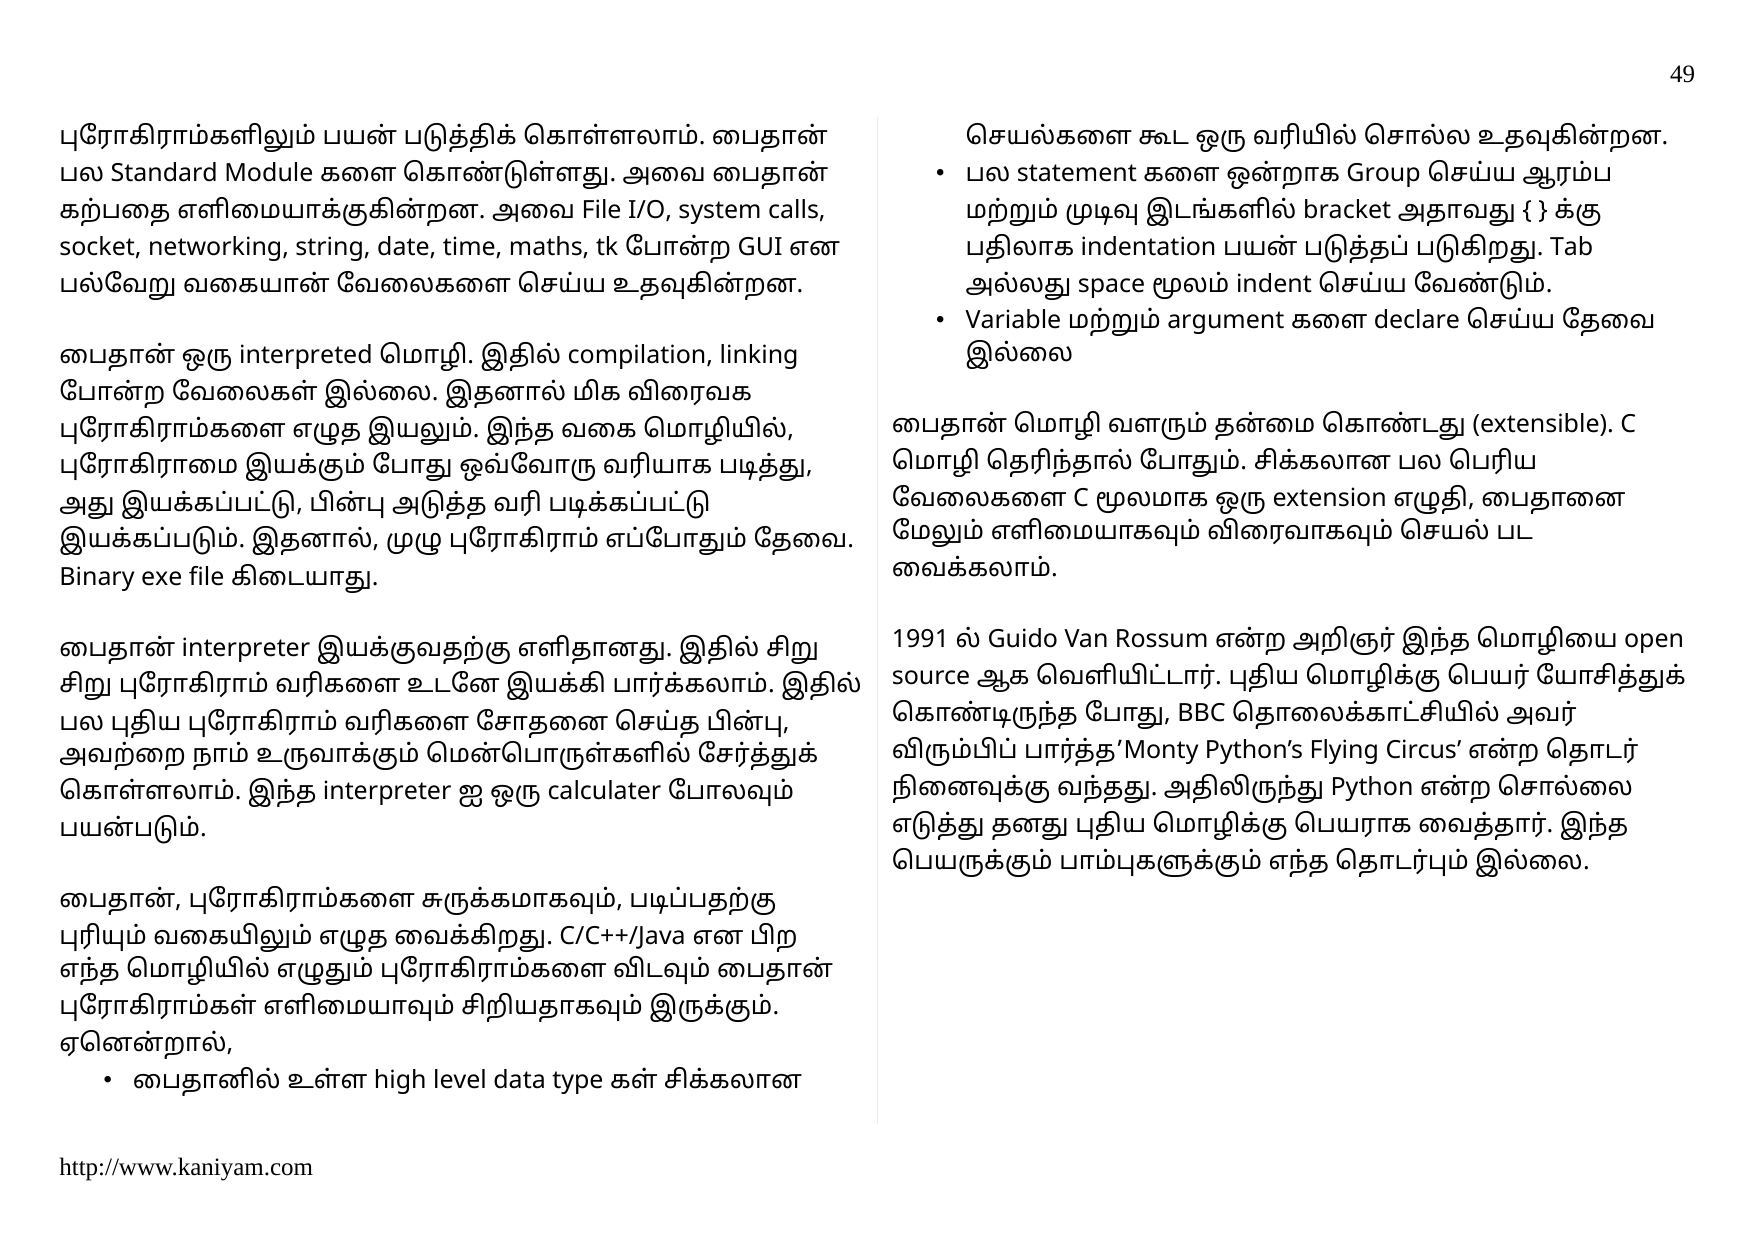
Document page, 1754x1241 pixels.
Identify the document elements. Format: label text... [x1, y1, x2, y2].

list செயல்களை கூட ஒரு வரியில் சொல்ல உதவுகின்றன. [936, 117, 1695, 154]
text 1991 ல் Guido Van Rossum என்ற அறிஞர் இந்த மொழியை open source ஆக வெளியிட்டார். புதிய மொழிக்கு பெயர் யோசித்துக் கொண்டிருந்த போது, BBC தொலைக்காட்சியில் அவர் விரும்பிப் பார்த்த’Monty Python’s Flying Circus’ என்ற தொடர் நினைவுக்கு வந்தது. அதிலிருந்து Python என்ற சொல்லை எடுத்து தனது புதிய மொழிக்கு பெயராக வைத்தார். இந்த பெயருக்கும் பாம்புகளுக்கும் எந்த தொடர்பும் இல்லை. [892, 620, 1695, 879]
list பைதான் ஒரு interpreted மொழி. இதில் compilation, linking போன்ற வேலைகள் இல்லை. இதனால் மிக விரைவக புரோகிராம்களை எழுத இயலும். இந்த வகை மொழியில், புரோகிராமை இயக்கும் போது ஒவ்வோரு வரியாக படித்து, அது இயக்கப்பட்டு, பின்பு அடுத்த வரி படிக்கப்பட்டு இயக்கப்படும். இதனால், முழு புரோகிராம் எப்போதும் தேவை. Binary exe file கிடையாது. [59, 336, 862, 595]
list பைதான் interpreter இயக்குவதற்கு எளிதானது. இதில் சிறு சிறு புரோகிராம் வரிகளை உடனே இயக்கி பார்க்கலாம். இதில் பல புதிய புரோகிராம் வரிகளை சோதனை செய்த பின்பு, அவற்றை நாம் உருவாக்கும் மென்பொருள்களில் சேர்த்துக் கொள்ளலாம். இந்த interpreter ஐ ஒரு calculater போலவும் பயன்படும். [59, 629, 862, 847]
list Variable மற்றும் argument களை declare செய்ய தேவை இல்லை [936, 302, 1695, 372]
list பைதான், புரோகிராம்களை சுருக்கமாகவும், படிப்பதற்கு புரியும் வகையிலும் எழுத வைக்கிறது. C/C++/Java என பிற எந்த மொழியில் எழுதும் புரோகிராம்களை விடவும் பைதான் புரோகிராம்கள் எளிமையாவும் சிறியதாகவும் இருக்கும். ஏனென்றால், [59, 881, 862, 1061]
text பைதான் மொழி வளரும் தன்மை கொண்டது (extensible). C மொழி தெரிந்தால் போதும். சிக்கலான பல பெரிய வேலைகளை C மூலமாக ஒரு extension எழுதி, பைதானை மேலும் எளிமையாகவும் விரைவாகவும் செயல் பட வைக்கலாம். [892, 406, 1695, 586]
list புரோகிராம்களிலும் பயன் படுத்திக் கொள்ளலாம். பைதான் பல Standard Module களை கொண்டுள்ளது. அவை பைதான் கற்பதை எளிமையாக்குகின்றன. அவை File I/O, system calls, socket, networking, string, date, time, maths, tk போன்ற GUI என பல்வேறு வகையான் வேலைகளை செய்ய உதவுகின்றன. [59, 117, 862, 302]
list பைதானில் உள்ள high level data type கள் சிக்கலான [103, 1061, 862, 1098]
list பல statement களை ஒன்றாக Group செய்ய ஆரம்ப மற்றும் முடிவு இடங்களில் bracket அதாவது { } க்கு பதிலாக indentation பயன் படுத்தப் படுகிறது. Tab அல்லது space மூலம் indent செய்ய வேண்டும். [936, 154, 1695, 302]
